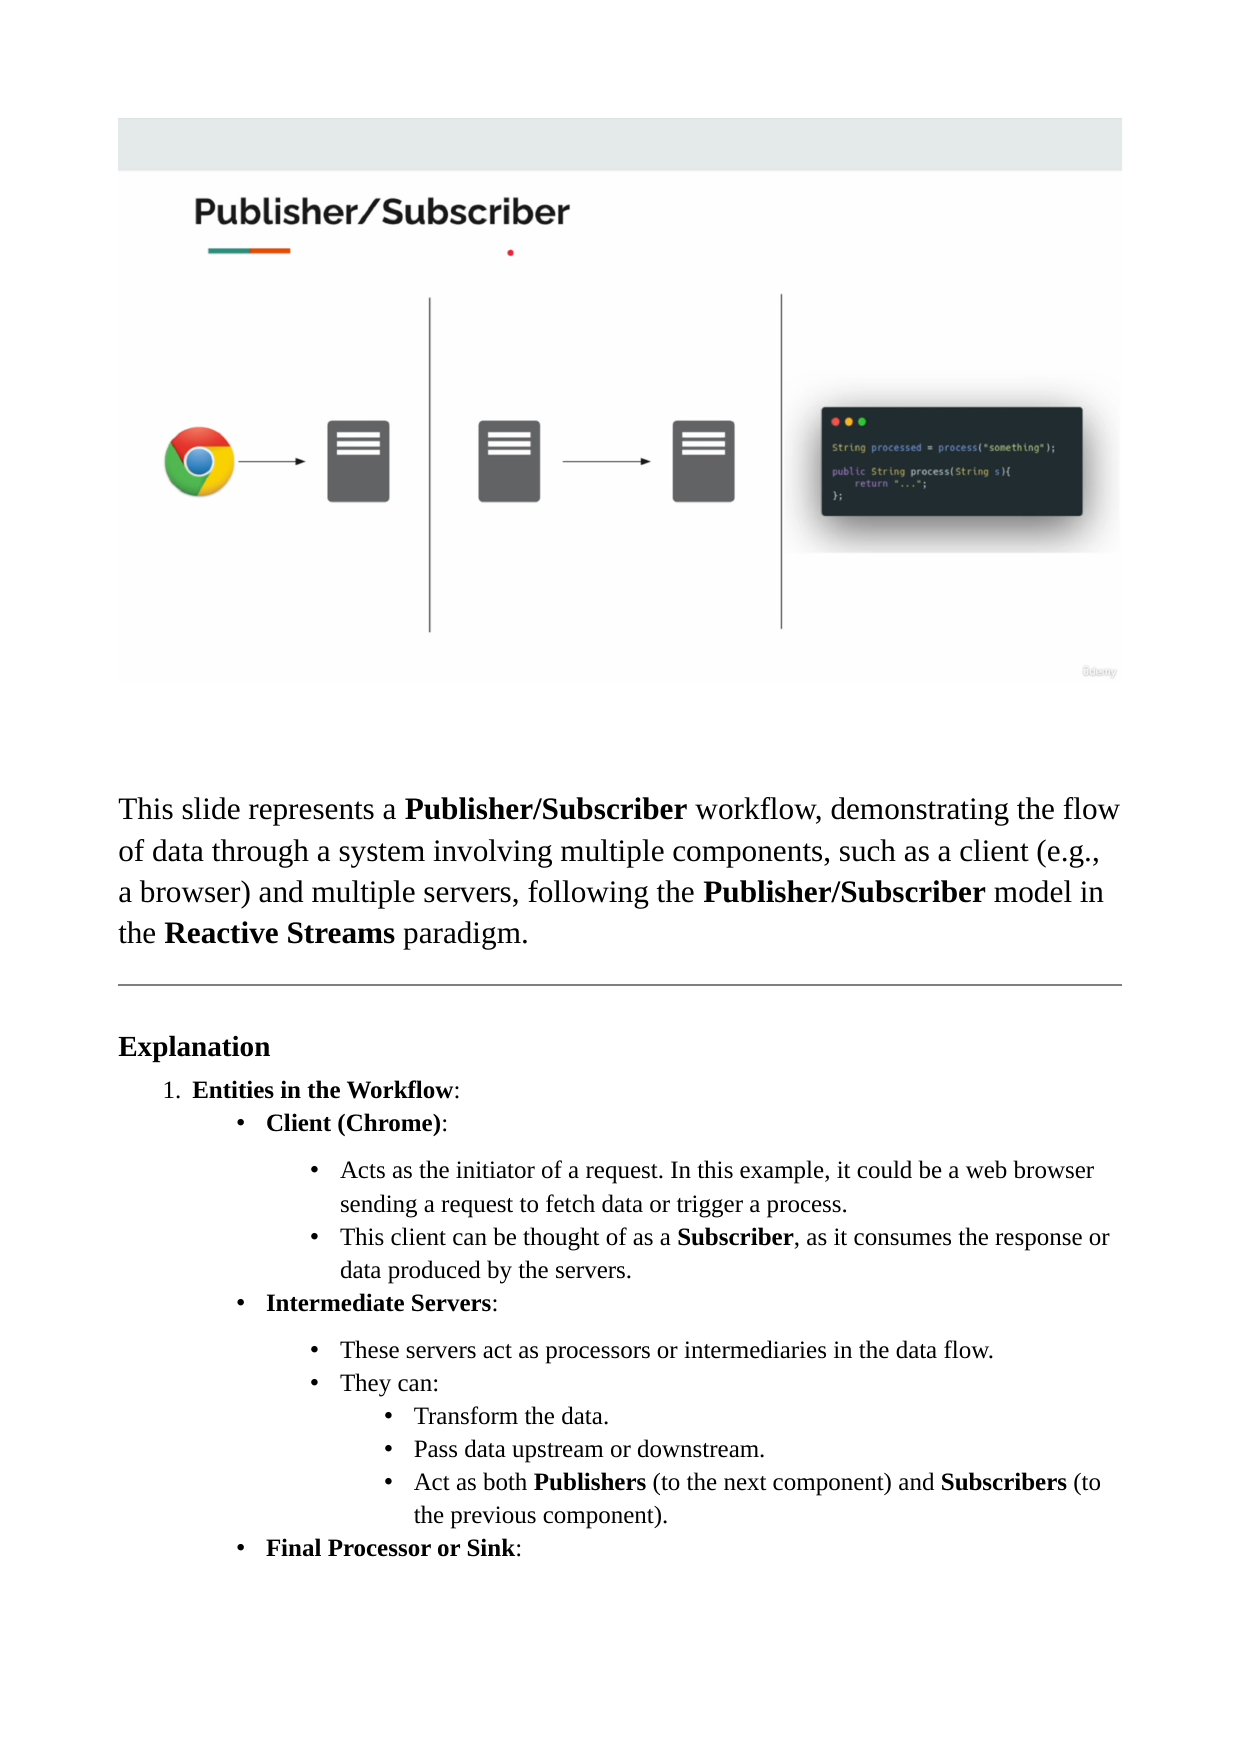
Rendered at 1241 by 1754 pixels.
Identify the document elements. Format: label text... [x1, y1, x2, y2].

list These servers act as processors or intermediaries in the data flow. [310, 1335, 1122, 1364]
list Intermediate Servers: [236, 1288, 1122, 1316]
subtitle Explanation [118, 1029, 1122, 1062]
list This client can be thought of as a Subscriber, as it consumes the response or data produced by the servers. [310, 1222, 1122, 1283]
list Act as both Publishers (to the next component) and Subscribers (to the previous component). [384, 1467, 1122, 1529]
picture [118, 118, 1123, 683]
list Pass data upstream or downstream. [384, 1434, 1122, 1463]
list Final Processor or Sink: [236, 1533, 1122, 1562]
list They can: [310, 1368, 1122, 1397]
list Acts as the initiator of a request. In this example, it could be a web browser sending a request to fetch data or trigger a process. [310, 1156, 1122, 1217]
list Client (Chrome): [236, 1108, 1122, 1137]
list Transform the data. [384, 1401, 1122, 1430]
text This slide represents a Publisher/Subscriber workflow, demonstrating the flow of data through a system involving multiple components, such as a client (e.g., a browser) and multiple servers, following the Publisher/Subscriber model in the Reactive Streams paradigm. [118, 791, 1122, 950]
list Entities in the Workflow: [162, 1075, 1122, 1104]
